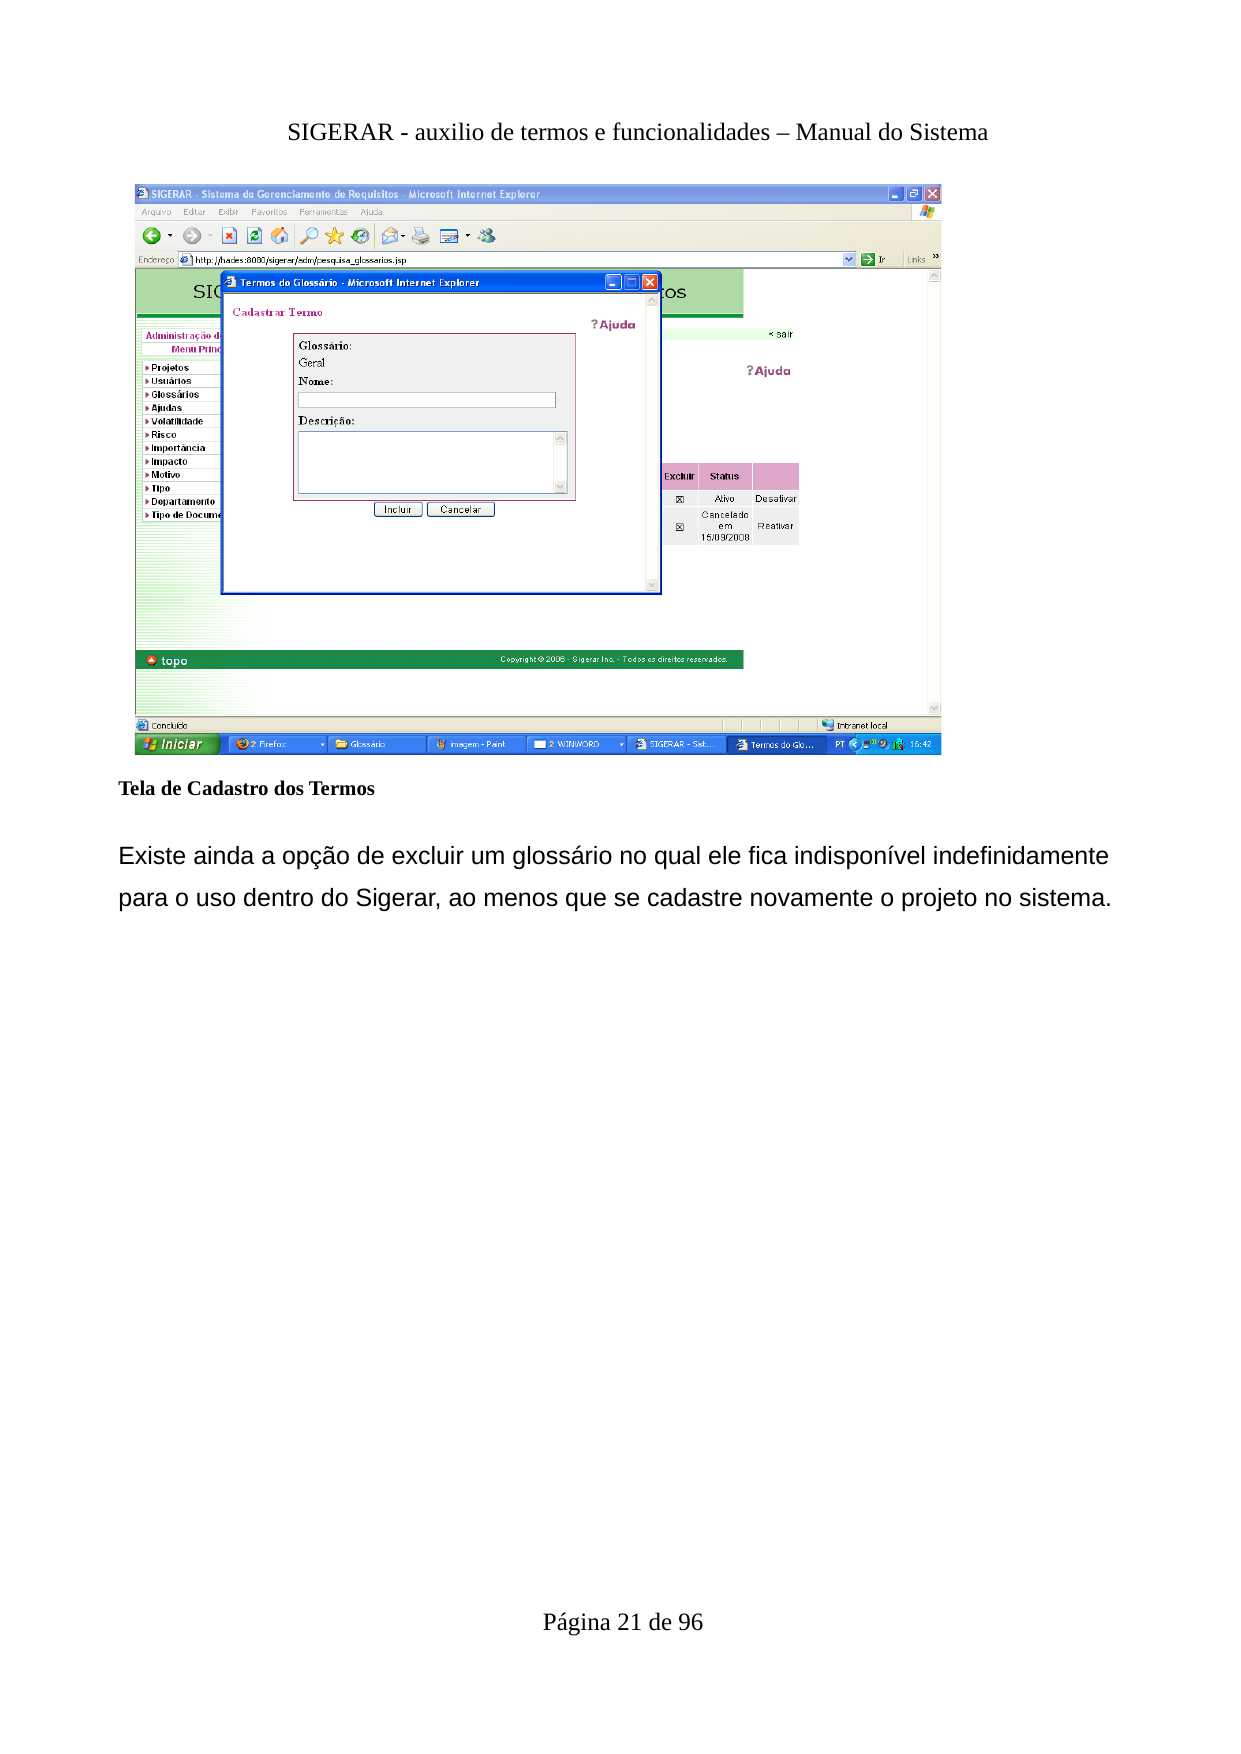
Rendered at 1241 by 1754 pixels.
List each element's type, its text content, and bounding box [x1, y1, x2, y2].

text Existe ainda a opção de excluir um glossário no qual ele fica indisponível indefinidamente para o uso dentro do Sigerar, ao menos que se cadastre novamente o projeto no sistema. [118, 842, 1134, 912]
text Tela de Cadastro dos Termos [118, 777, 1134, 800]
picture [134, 184, 942, 755]
